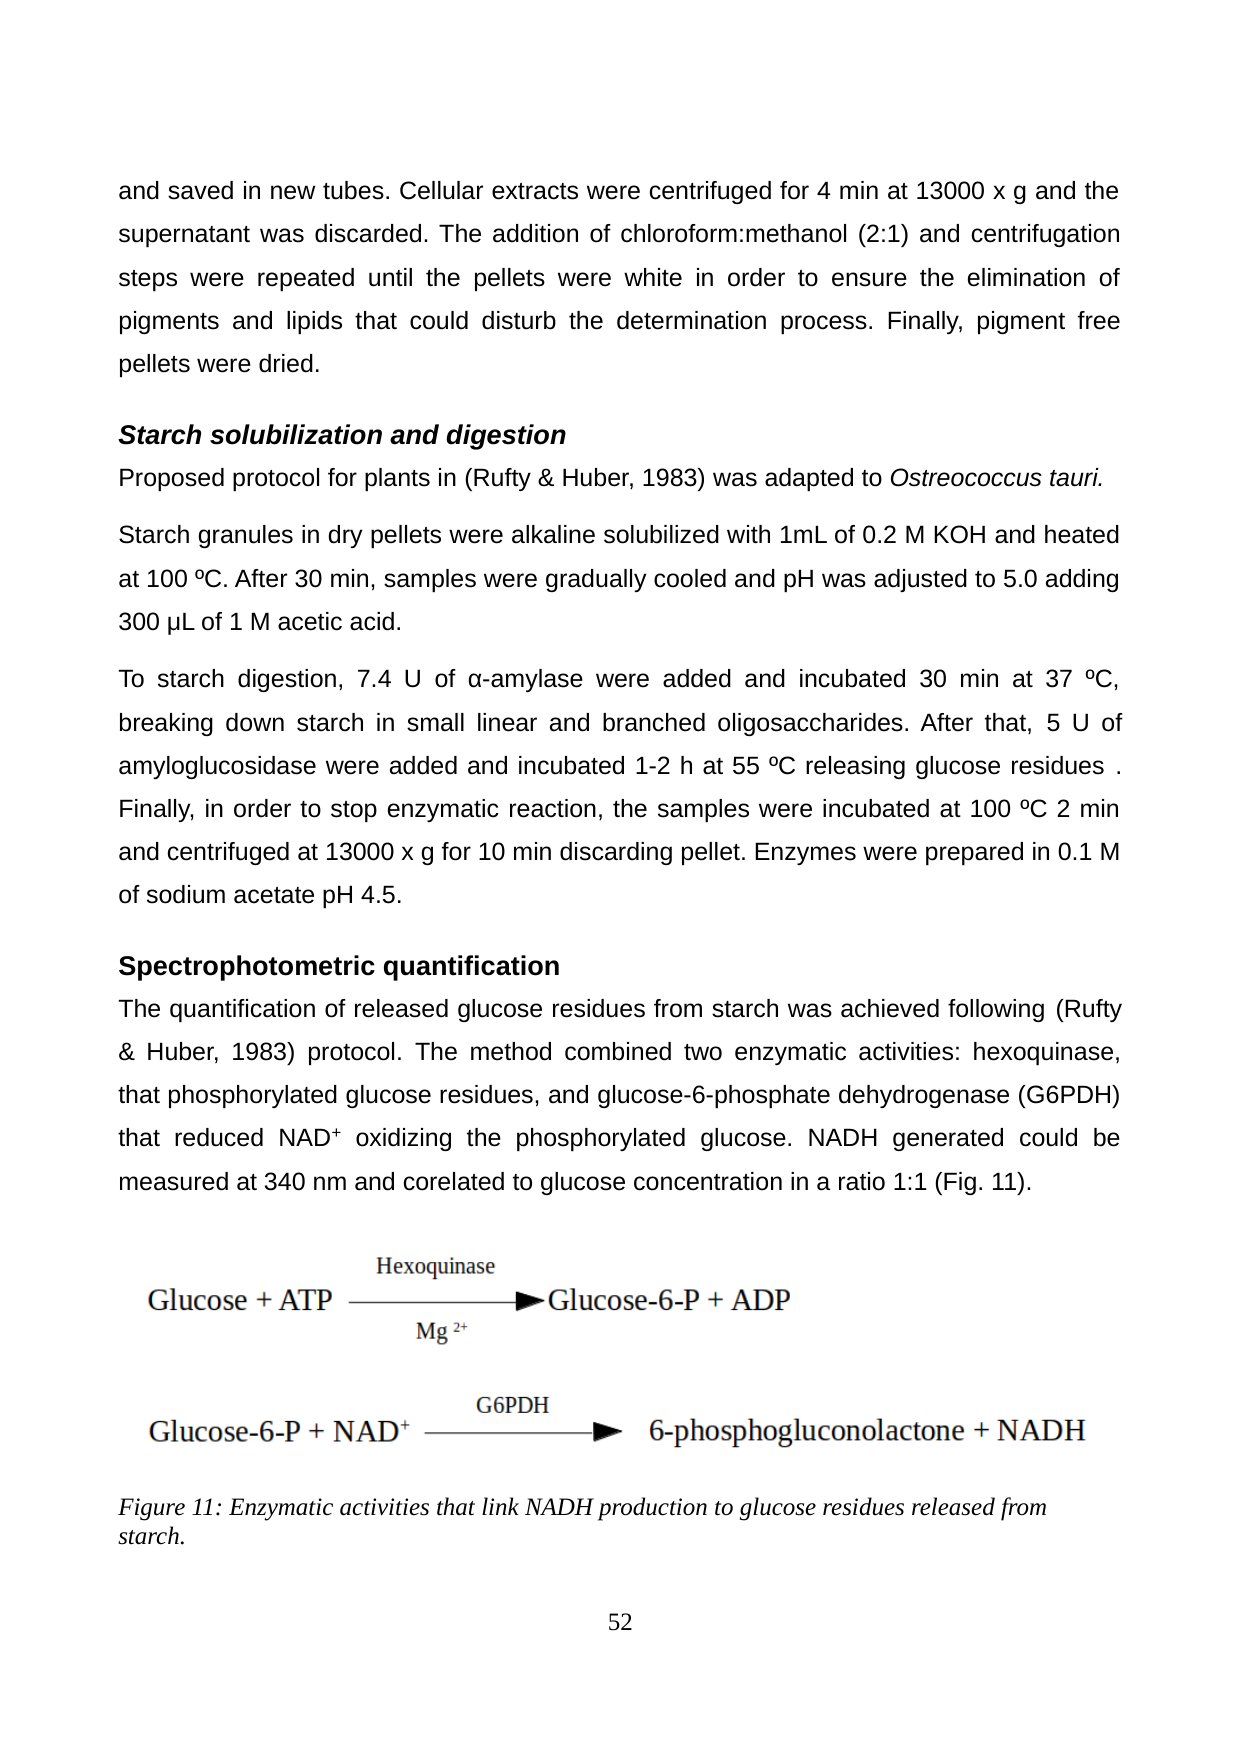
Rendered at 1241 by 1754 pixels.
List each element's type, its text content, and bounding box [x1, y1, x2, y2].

subtitle Spectrophotometric quantification [118, 950, 1122, 982]
text and saved in new tubes. Cellular extracts were centrifuged for 4 min at 13000 x g and the supernatant was discarded. The addition of chloroform:methanol (2:1) and centrifugation steps were repeated until the pellets were white in order to ensure the elimination of pigments and lipids that could disturb the determination process. Finally, pigment free pellets were dried. [118, 176, 1122, 378]
text Figure 11: Enzymatic activities that link NADH production to glucose residues released from starch. [118, 1493, 1122, 1550]
text To starch digestion, 7.4 U of α-amylase were added and incubated 30 min at 37 ºC, breaking down starch in small linear and branched oligosaccharides. After that, 5 U of amyloglucosidase were added and incubated 1-2 h at 55 ºC releasing glucose residues . Finally, in order to stop enzymatic reaction, the samples were incubated at 100 ºC 2 min and centrifuged at 13000 x g for 10 min discarding pellet. Enzymes were prepared in 0.1 M of sodium acetate pH 4.5. [118, 664, 1122, 909]
subtitle Starch solubilization and digestion [118, 419, 1122, 450]
text The quantification of released glucose residues from starch was achieved following (Rufty & Huber, 1983)⁠ protocol. The method combined two enzymatic activities: hexoquinase, that phosphorylated glucose residues, and glucose-6-phosphate dehydrogenase (G6PDH) that reduced NAD+ oxidizing the phosphorylated glucose. NADH generated could be measured at 340 nm and corelated to glucose concentration in a ratio 1:1 (Fig. 11). [118, 994, 1122, 1195]
text Proposed protocol for plants in (Rufty & Huber, 1983)⁠ was adapted to Ostreococcus tauri. [118, 463, 1122, 492]
text Starch granules in dry pellets were alkaline solubilized with 1mL of 0.2 M KOH and heated at 100 ºC. After 30 min, samples were gradually cooled and pH was adjusted to 5.0 adding 300 μL of 1 M acetic acid. [118, 521, 1122, 636]
picture [118, 1238, 1123, 1493]
